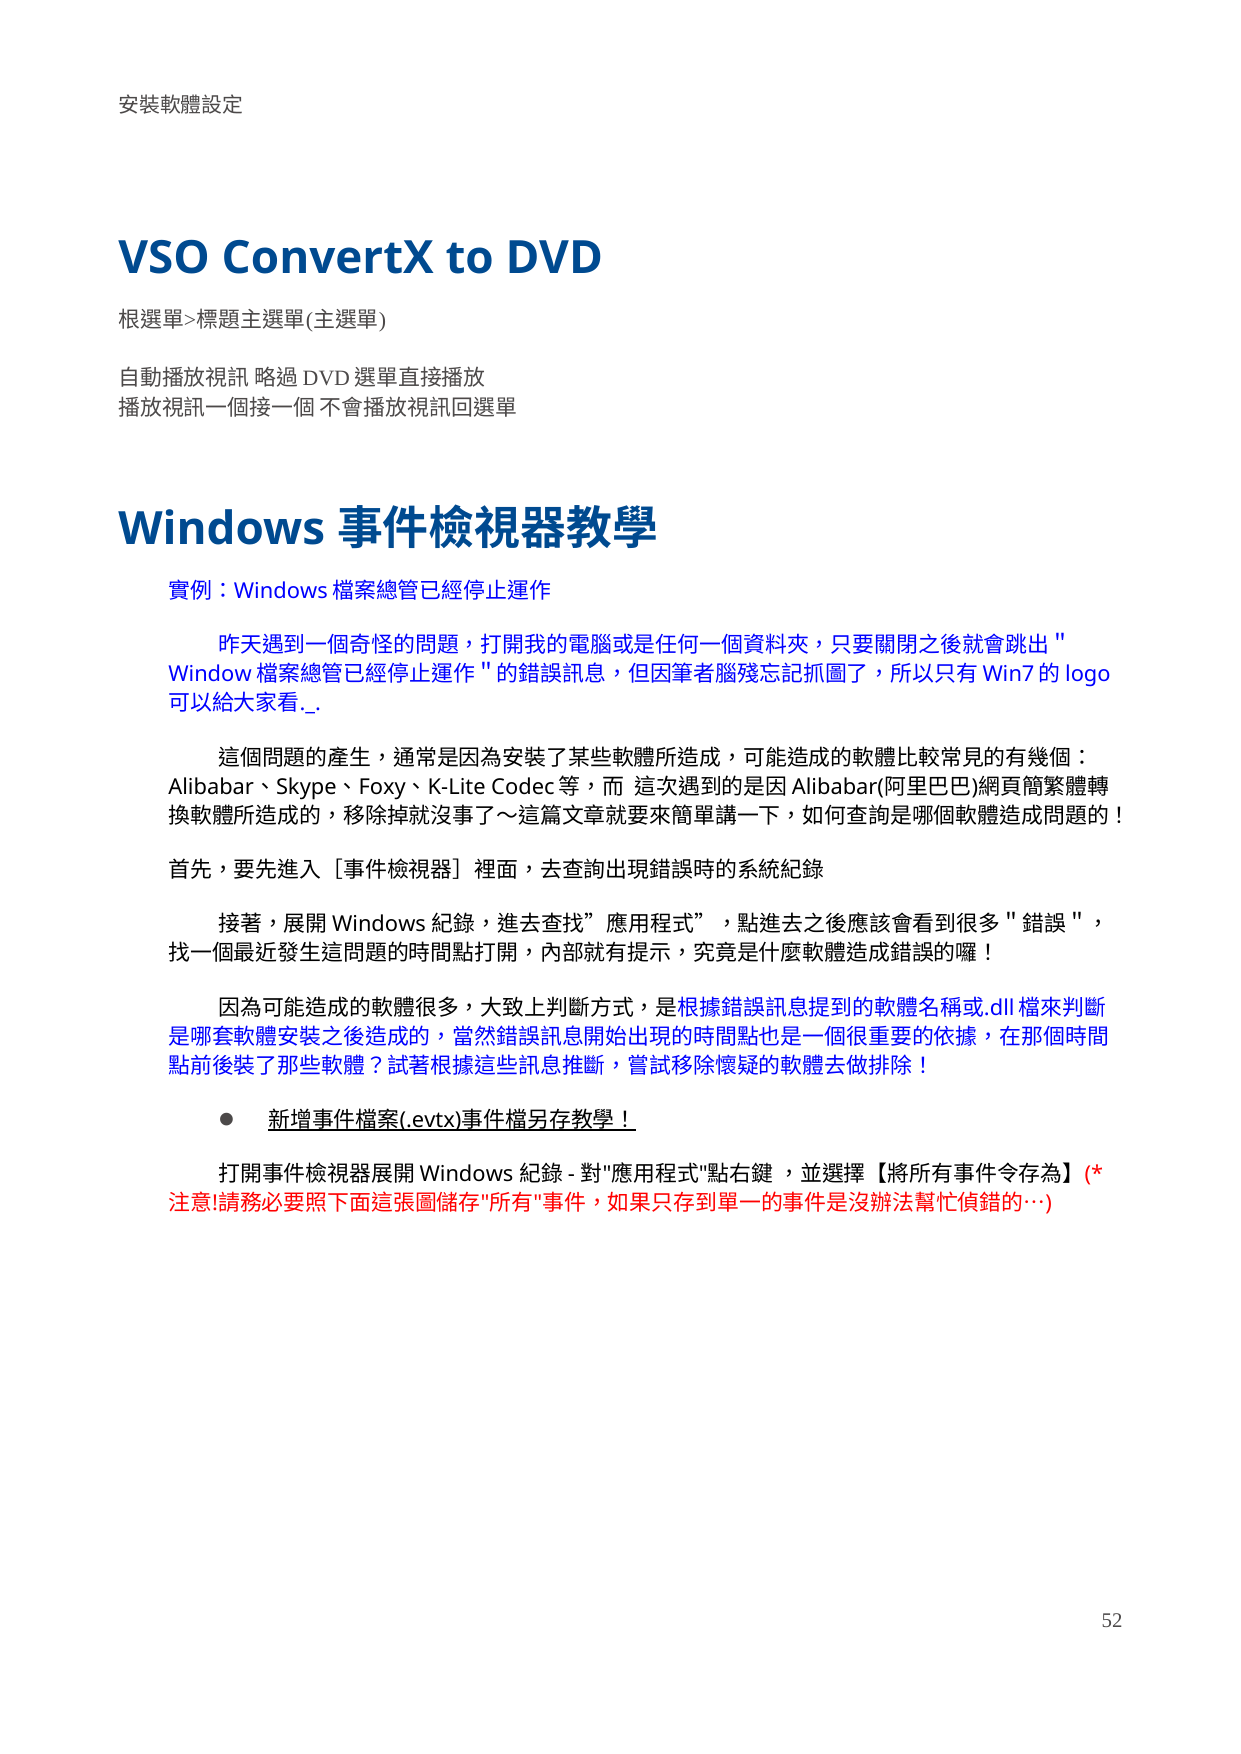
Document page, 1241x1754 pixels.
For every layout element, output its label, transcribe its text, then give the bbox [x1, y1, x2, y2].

text 播放視訊一個接一個 不會播放視訊回選單 [118, 392, 1122, 421]
text 首先，要先進入［事件檢視器］裡面，去查詢出現錯誤時的系統紀錄 [118, 854, 1122, 883]
text 昨天遇到一個奇怪的問題，打開我的電腦或是任何一個資料夾，只要關閉之後就會跳出＂Window檔案總管已經停止運作＂的錯誤訊息，但因筆者腦殘忘記抓圖了，所以只有Win7的logo可以給大家看._. [168, 629, 1122, 717]
text 打開事件檢視器展開Windows 紀錄 - 對"應用程式"點右鍵 ，並選擇【將所有事件令存為】(*注意!請務必要照下面這張圖儲存"所有"事件，如果只存到單一的事件是沒辦法幫忙偵錯的…) [168, 1158, 1122, 1217]
subtitle VSO ConvertX to DVD [118, 227, 1122, 285]
text 實例：Windows檔案總管已經停止運作 [118, 575, 1122, 604]
subtitle Windows 事件檢視器教學 [118, 498, 1122, 556]
text 自動播放視訊 略過DVD選單直接播放 [118, 362, 1122, 392]
text 根選單>標題主選單(主選單) [118, 304, 1122, 333]
list 新增事件檔案(.evtx)事件檔另存教學！ [218, 1104, 1122, 1133]
text 這個問題的產生，通常是因為安裝了某些軟體所造成，可能造成的軟體比較常見的有幾個：Alibabar、Skype、Foxy、K-Lite Codec等，而 這次遇到的是因Alibabar(阿里巴巴)網頁簡繁體轉換軟體所造成的，移除掉就沒事了～這篇文章就要來簡單講一下，如何查詢是哪個軟體造成問題的！ [168, 742, 1122, 829]
text 因為可能造成的軟體很多，大致上判斷方式，是根據錯誤訊息提到的軟體名稱或.dll檔來判斷是哪套軟體安裝之後造成的，當然錯誤訊息開始出現的時間點也是一個很重要的依據，在那個時間點前後裝了那些軟體？試著根據這些訊息推斷，嘗試移除懷疑的軟體去做排除！ [168, 992, 1122, 1079]
text 接著，展開Windows 紀錄，進去查找”應用程式”，點進去之後應該會看到很多＂錯誤＂，找一個最近發生這問題的時間點打開，內部就有提示，究竟是什麼軟體造成錯誤的囉！ [168, 908, 1122, 967]
